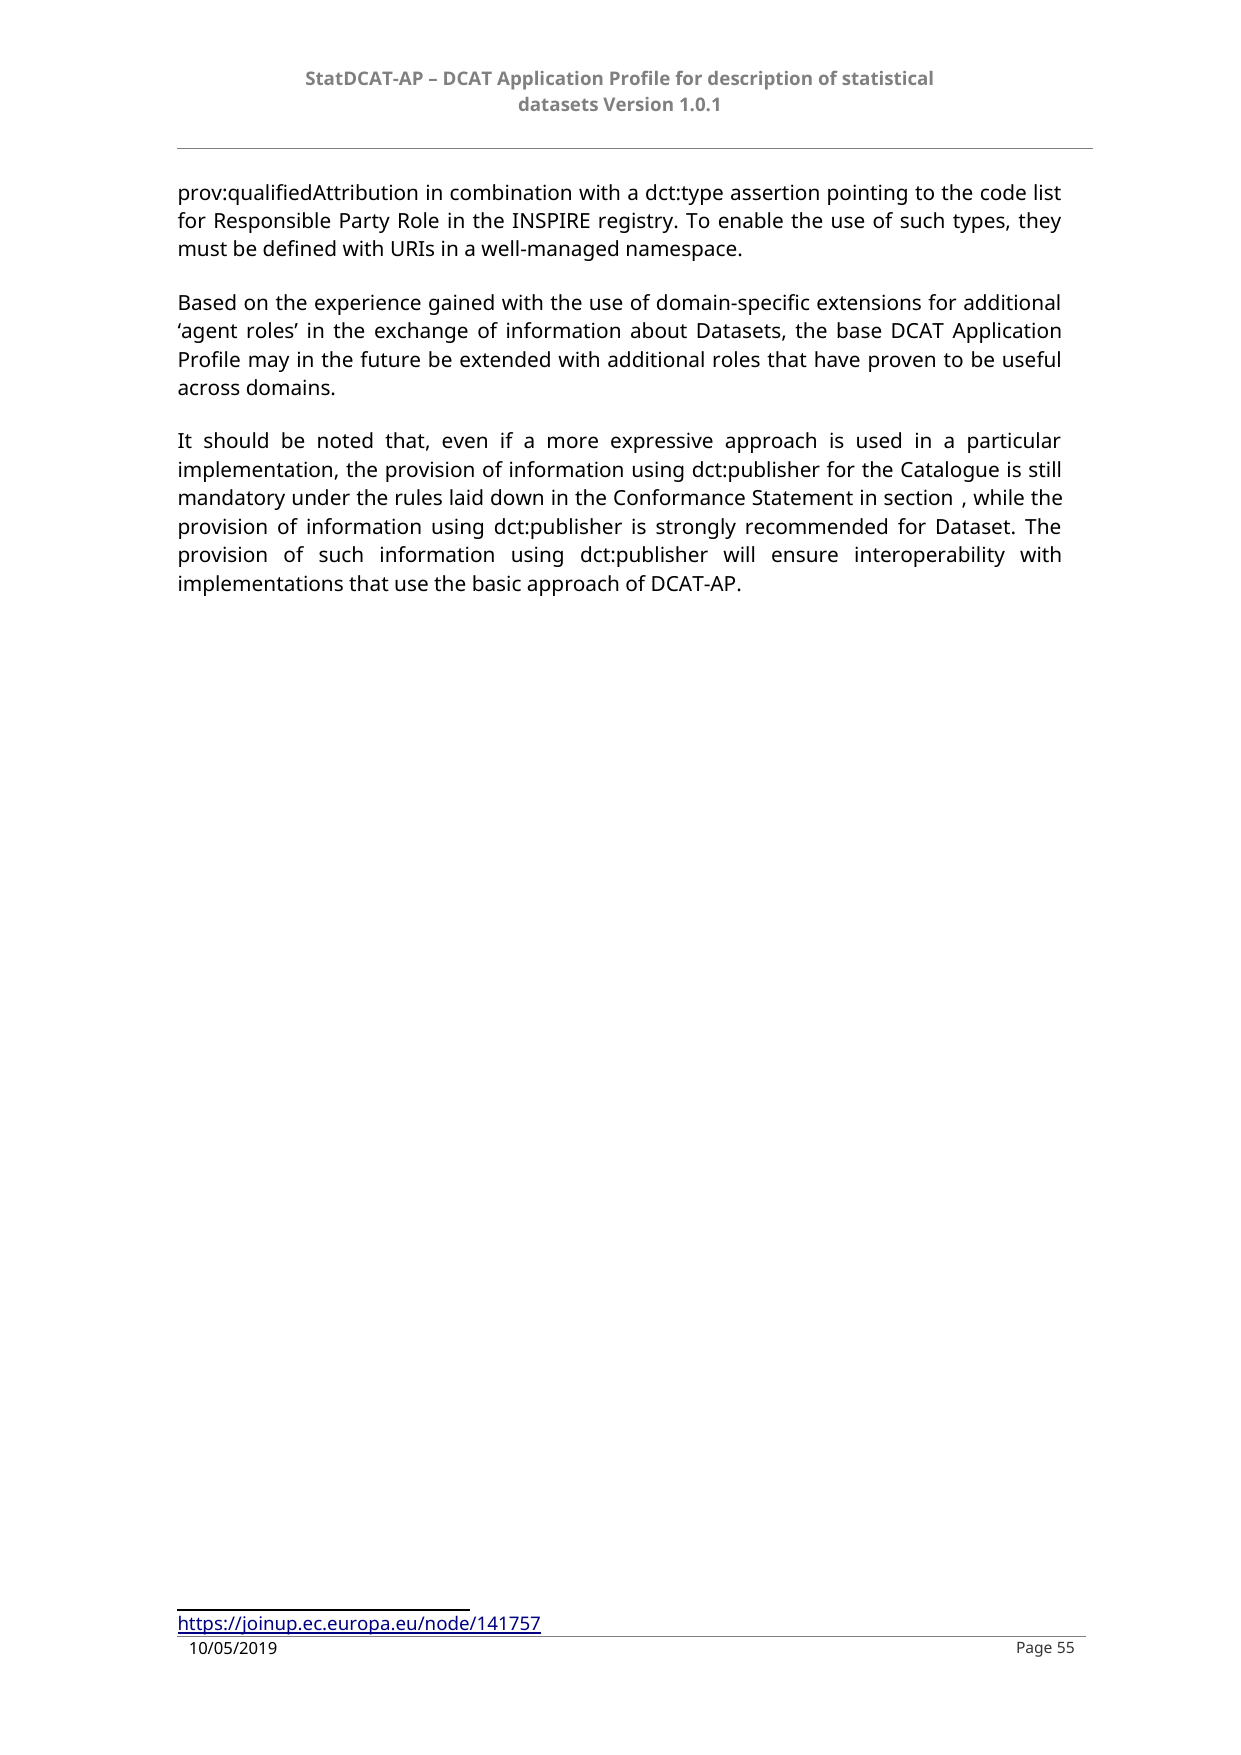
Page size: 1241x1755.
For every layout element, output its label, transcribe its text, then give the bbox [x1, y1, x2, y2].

text https://joinup.ec.europa.eu/node/141757 [177, 1610, 1063, 1636]
text It should be noted that, even if a more expressive approach is used in a particular implementation, the provision of information using dct:publisher for the Catalogue is still mandatory under the rules laid down in the Conformance Statement in section 0, while the provision of information using dct:publisher is strongly recommended for Dataset. The provision of such information using dct:publisher will ensure interoperability with implementations that use the basic approach of DCAT-AP. [177, 427, 1063, 597]
text Based on the experience gained with the use of domain-specific extensions for additional ‘agent roles’ in the exchange of information about Datasets, the base DCAT Application Profile may in the future be extended with additional roles that have proven to be useful across domains. [177, 288, 1063, 402]
text prov:qualifiedAttribution in combination with a dct:type assertion pointing to the code list for Responsible Party Role in the INSPIRE registry. To enable the use of such types, they must be defined with URIs in a well-managed namespace. [177, 178, 1063, 263]
